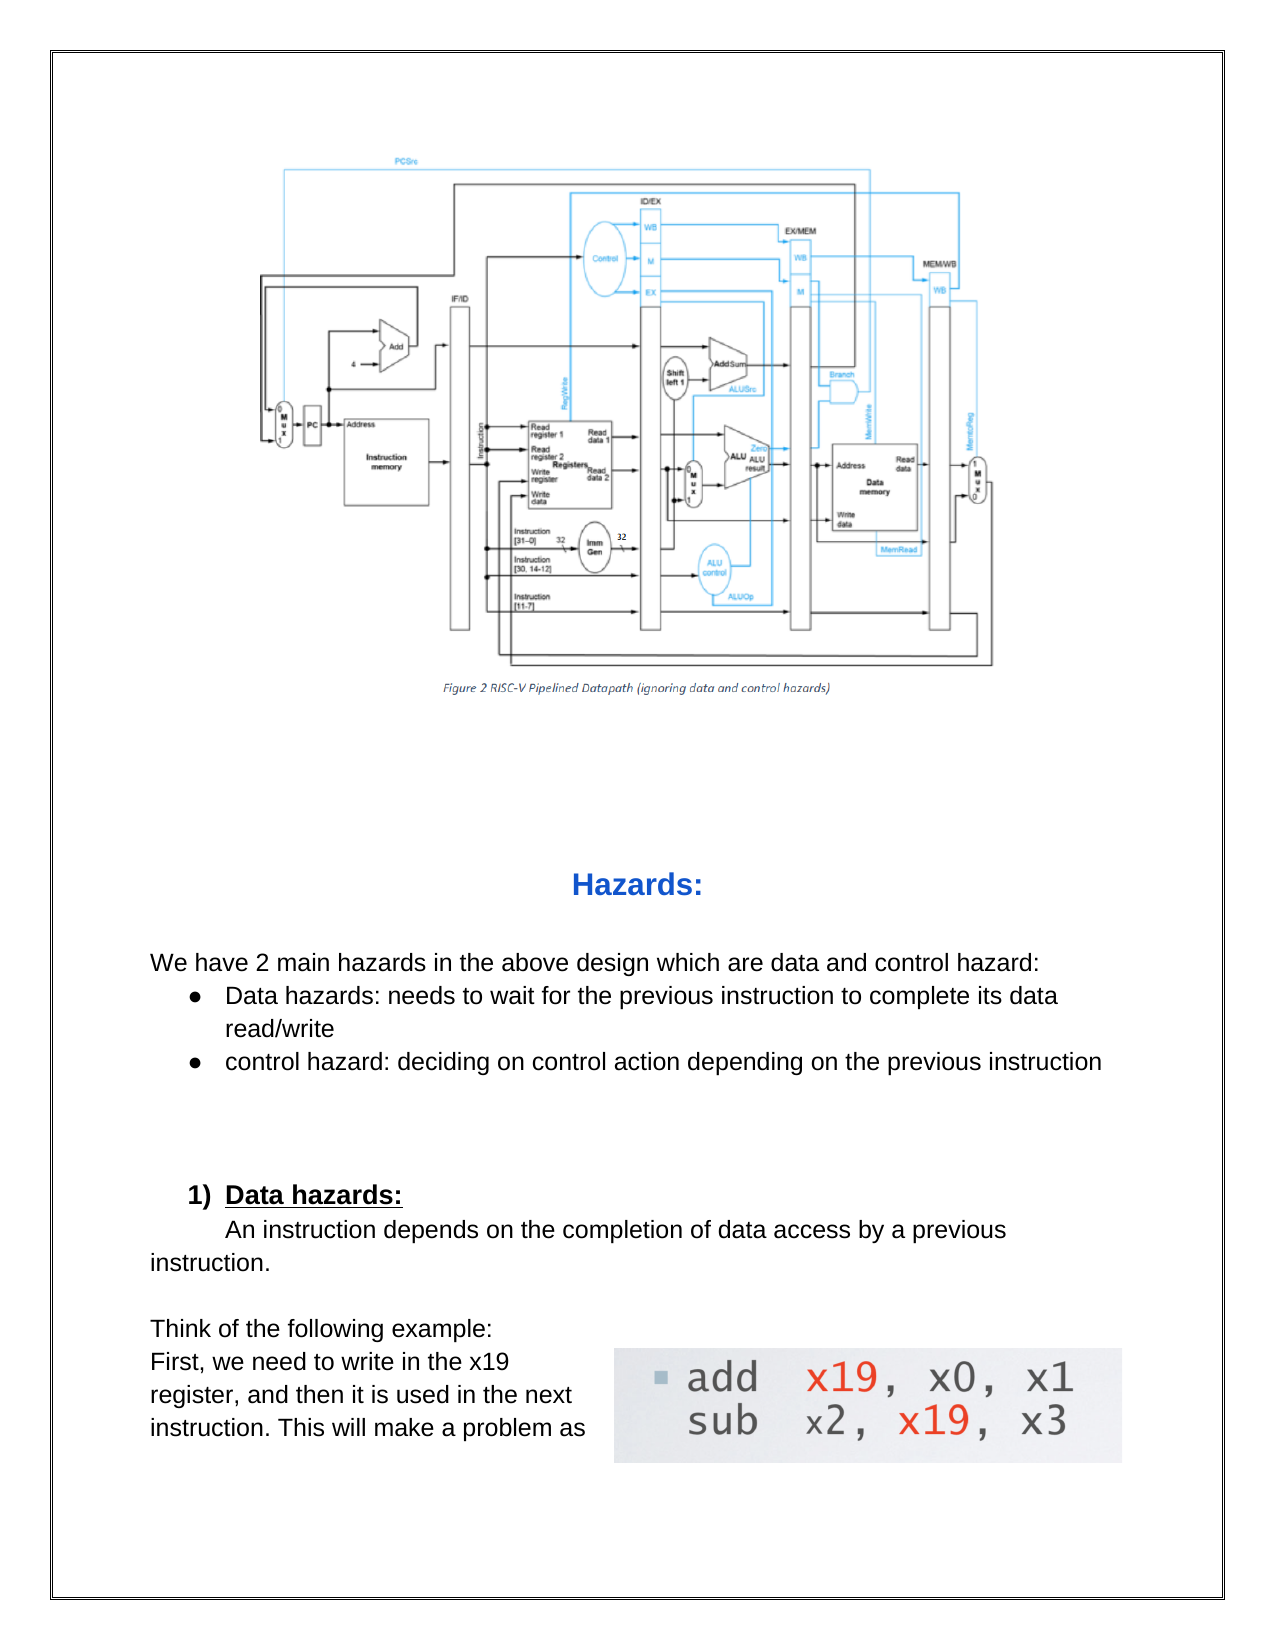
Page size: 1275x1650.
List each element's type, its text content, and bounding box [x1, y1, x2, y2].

text First, we need to write in the x19 register, and then it is used in the next instruction. This will make a problem as [150, 1347, 1125, 1442]
list Data hazards: [187, 1179, 1125, 1211]
picture [614, 1348, 1123, 1463]
list control hazard: deciding on control action depending on the previous instruction [187, 1047, 1125, 1076]
text Hazards: [150, 866, 1125, 902]
text We have 2 main hazards in the above design which are data and control hazard: [150, 948, 1125, 977]
text Think of the following example: [150, 1314, 1125, 1343]
text An instruction depends on the completion of data access by a previous instruction. [150, 1215, 1125, 1277]
list Data hazards: needs to wait for the previous instruction to complete its data read/write [187, 981, 1125, 1043]
picture [230, 150, 1045, 700]
